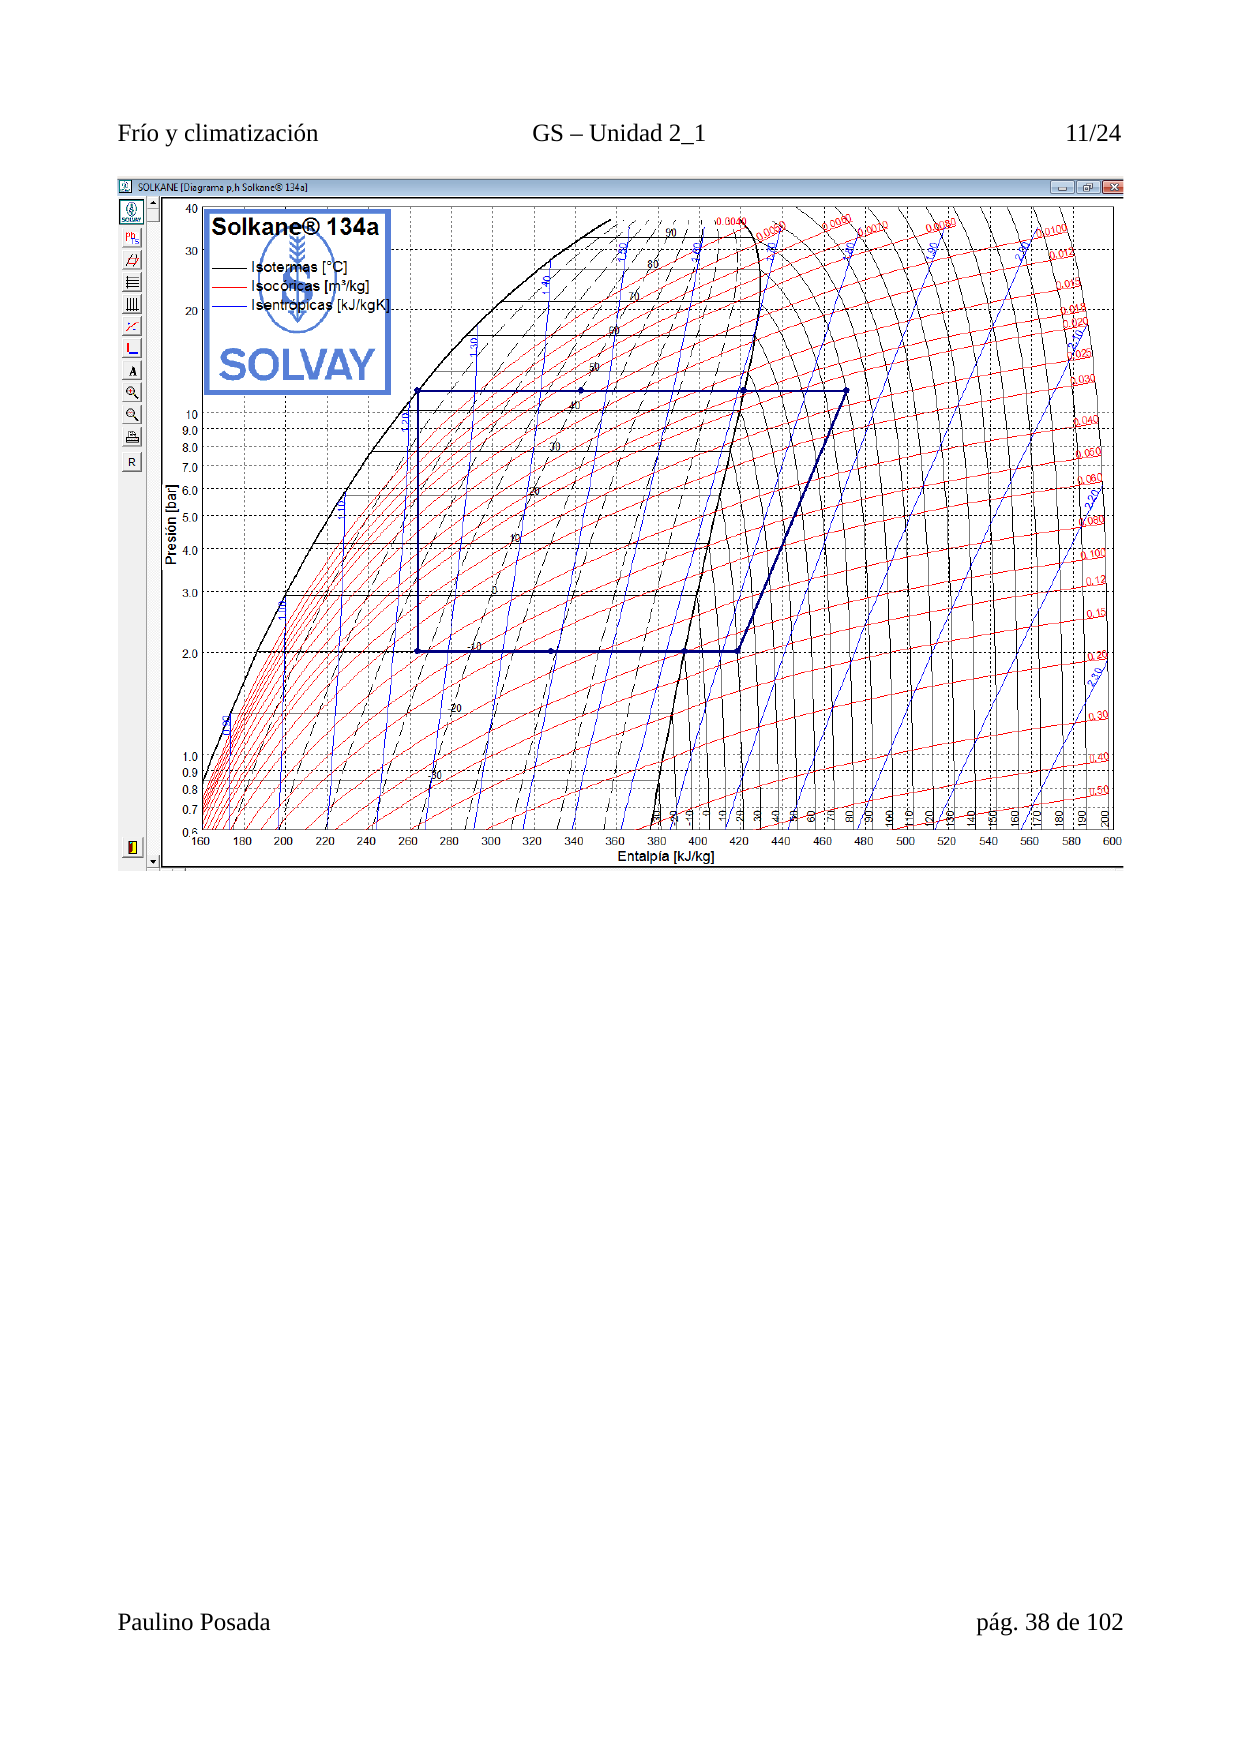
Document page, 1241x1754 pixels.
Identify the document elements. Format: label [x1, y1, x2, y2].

picture [117, 176, 1124, 871]
